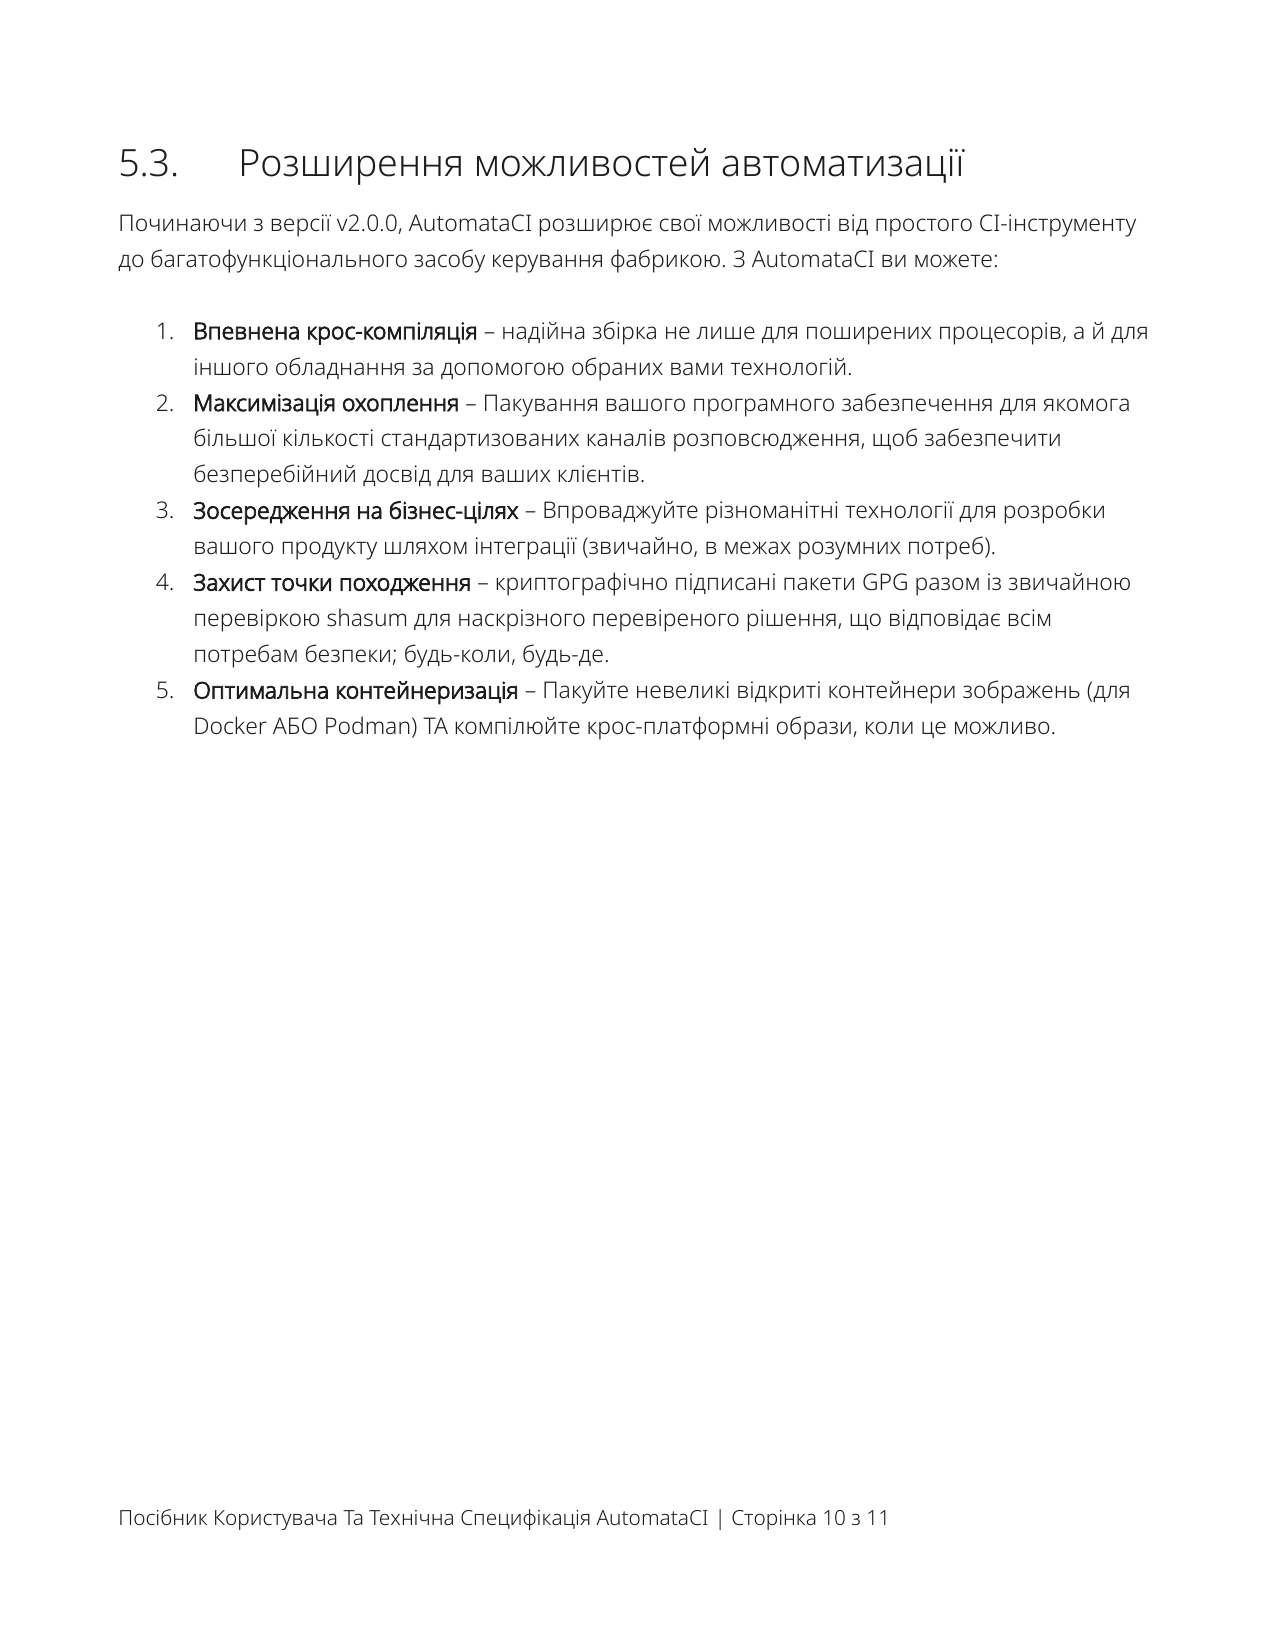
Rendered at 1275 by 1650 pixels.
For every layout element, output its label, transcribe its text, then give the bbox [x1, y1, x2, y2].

list Захист точки походження – криптографічно підписані пакети GPG разом із звичайною перевіркою shasum для наскрізного перевіреного рішення, що відповідає всім потребам безпеки; будь-коли, будь-де. [156, 566, 1157, 669]
list Впевнена крос-компіляція – надійна збірка не лише для поширених процесорів, а й для іншого обладнання за допомогою обраних вами технологій. [156, 314, 1157, 382]
list Оптимальна контейнеризація – Пакуйте невеликі відкриті контейнери зображень (для Docker АБО Podman) ТА компілюйте крос-платформні образи, коли це можливо. [156, 674, 1157, 741]
text Починаючи з версії v2.0.0, AutomataCI розширює свої можливості від простого CI-інструменту до багатофункціонального засобу керування фабрикою. З AutomataCI ви можете: [118, 207, 1157, 274]
list Максимізація охоплення – Пакування вашого програмного забезпечення для якомога більшої кількості стандартизованих каналів розповсюдження, щоб забезпечити безперебійний досвід для ваших клієнтів. [156, 386, 1157, 489]
subtitle Розширення можливостей автоматизації [118, 136, 1157, 187]
list Зосередження на бізнес-цілях – Впроваджуйте різноманітні технології для розробки вашого продукту шляхом інтеграції (звичайно, в межах розумних потреб). [156, 494, 1157, 561]
